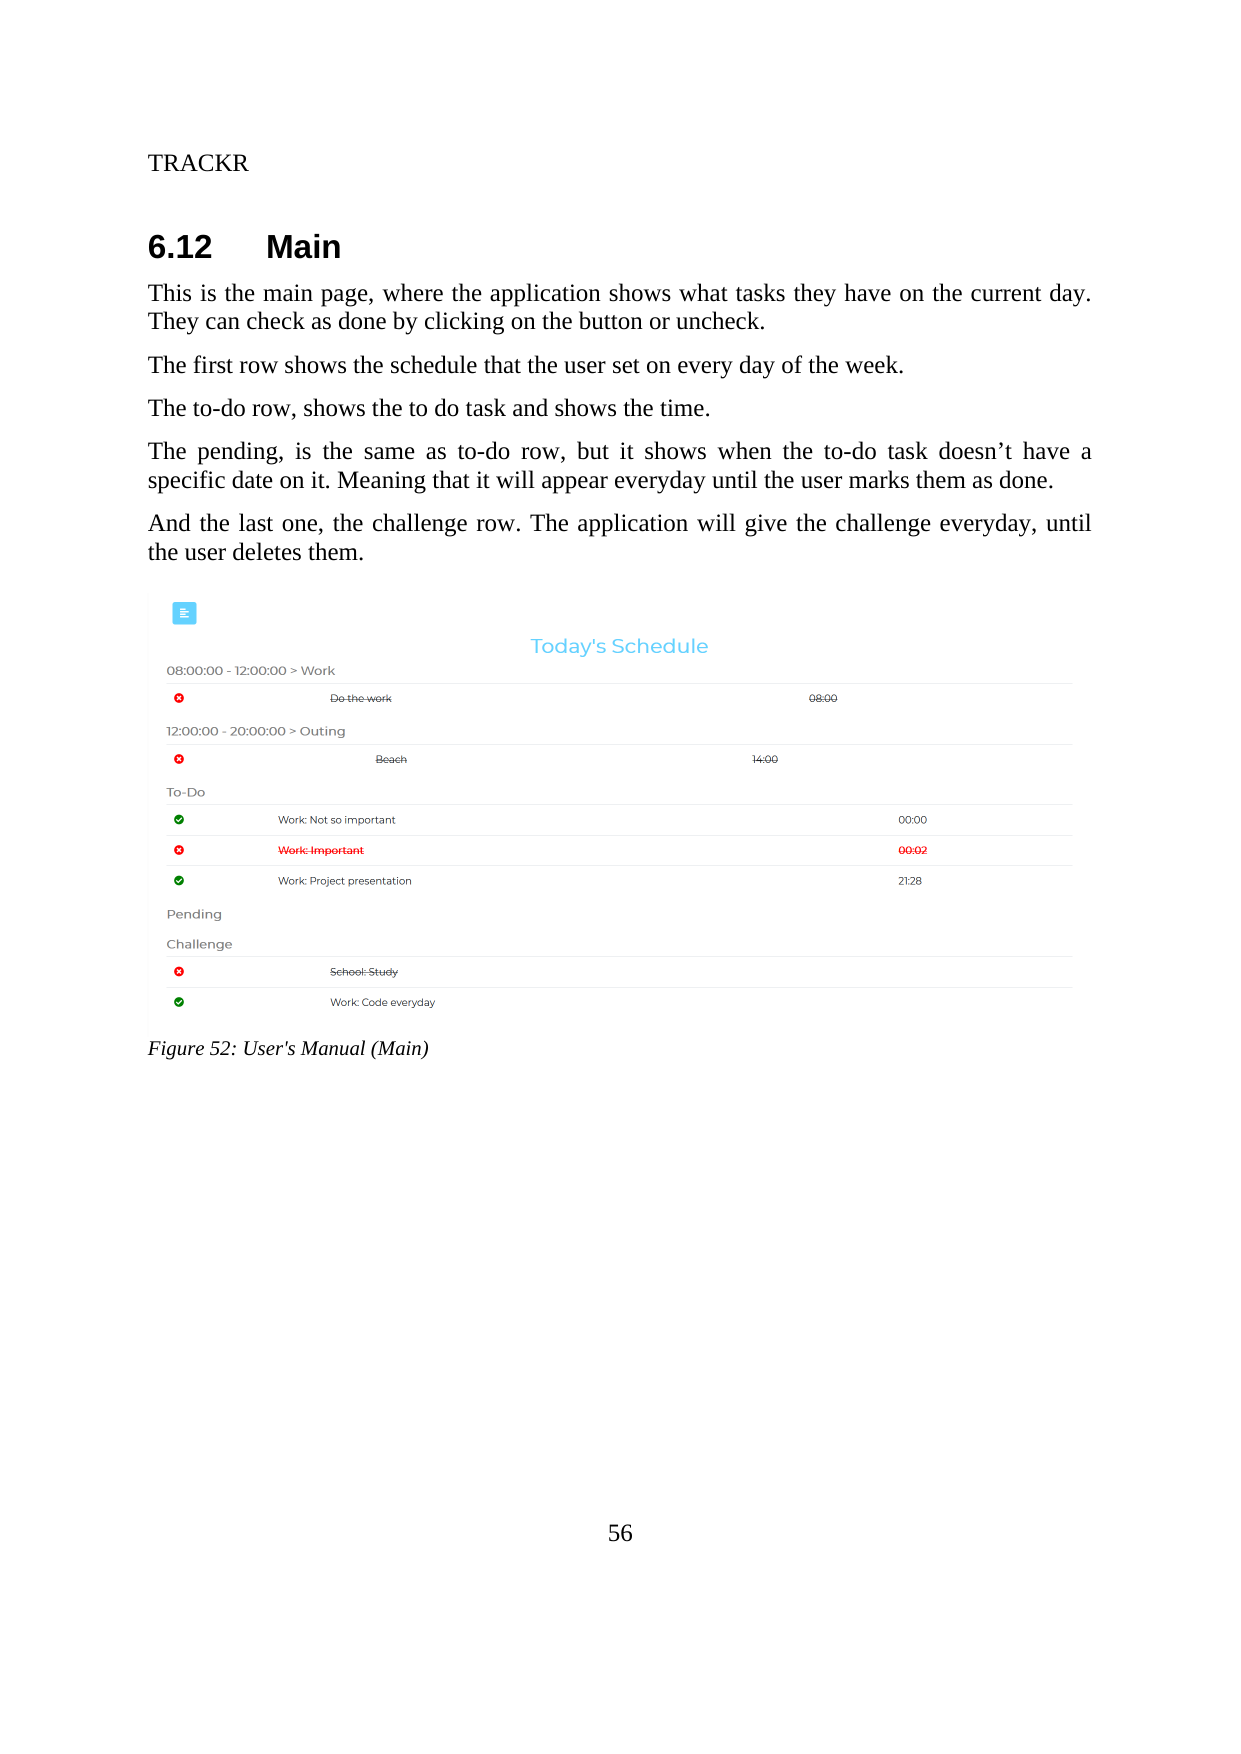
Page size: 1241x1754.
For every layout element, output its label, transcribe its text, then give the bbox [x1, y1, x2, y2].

text The to-do row, shows the to do task and shows the time. [148, 393, 1093, 422]
text And the last one, the challenge row. The application will give the challenge everyday, until the user deletes them. [148, 508, 1093, 566]
subtitle Main [148, 227, 1093, 265]
text The pending, is the same as to-do row, but it shows when the to-do task doesn’t have a specific date on it. Meaning that it will appear everyday until the user marks them as done. [148, 436, 1093, 494]
picture [147, 593, 1093, 1037]
text Figure 52: User's Manual (Main) [148, 1037, 1093, 1060]
text The first row shows the schedule that the user set on every day of the week. [148, 350, 1093, 378]
text This is the main page, where the application shows what tasks they have on the current day. They can check as done by clicking on the button or uncheck. [148, 278, 1093, 335]
